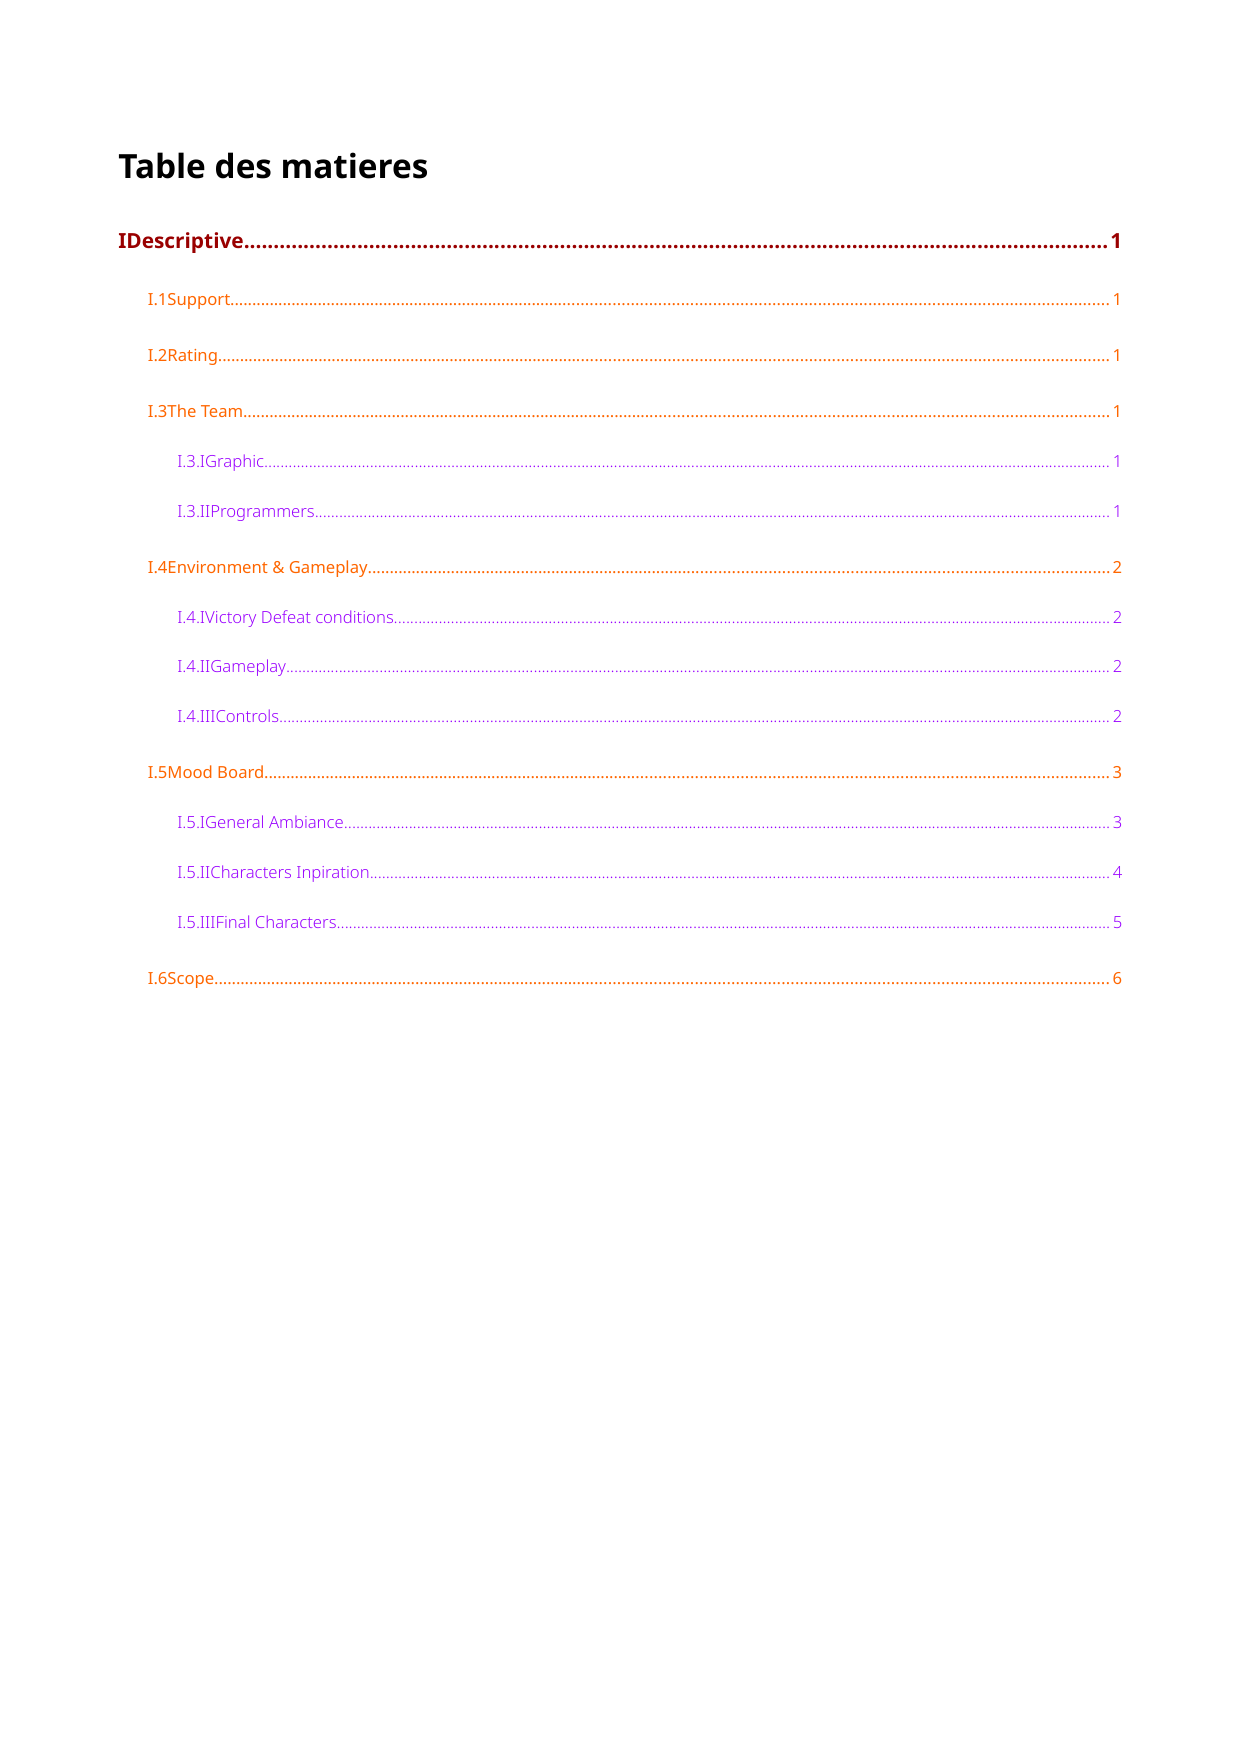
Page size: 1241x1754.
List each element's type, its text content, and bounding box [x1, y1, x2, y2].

text I.4Environment & Gameplay 2 [148, 556, 1122, 578]
text I.4.IIGameplay 2 [177, 655, 1122, 678]
text I.5.IICharacters Inpiration 4 [177, 861, 1122, 883]
text IDescriptive 1 [118, 226, 1122, 254]
text I.5.IIIFinal Characters 5 [177, 910, 1122, 933]
text I.6Scope 6 [148, 966, 1122, 989]
text I.4.IVictory Defeat conditions. 2 [177, 605, 1122, 628]
text I.3.IGraphic 1 [177, 450, 1122, 472]
text I.3The Team 1 [148, 400, 1122, 423]
text I.2Rating 1 [148, 344, 1122, 367]
text I.4.IIIControls 2 [177, 705, 1122, 728]
subtitle Table des matieres [118, 143, 1122, 188]
text I.1Support 1 [148, 288, 1122, 311]
text I.3.IIProgrammers 1 [177, 499, 1122, 522]
text I.5Mood Board 3 [148, 761, 1122, 784]
text I.5.IGeneral Ambiance 3 [177, 811, 1122, 833]
